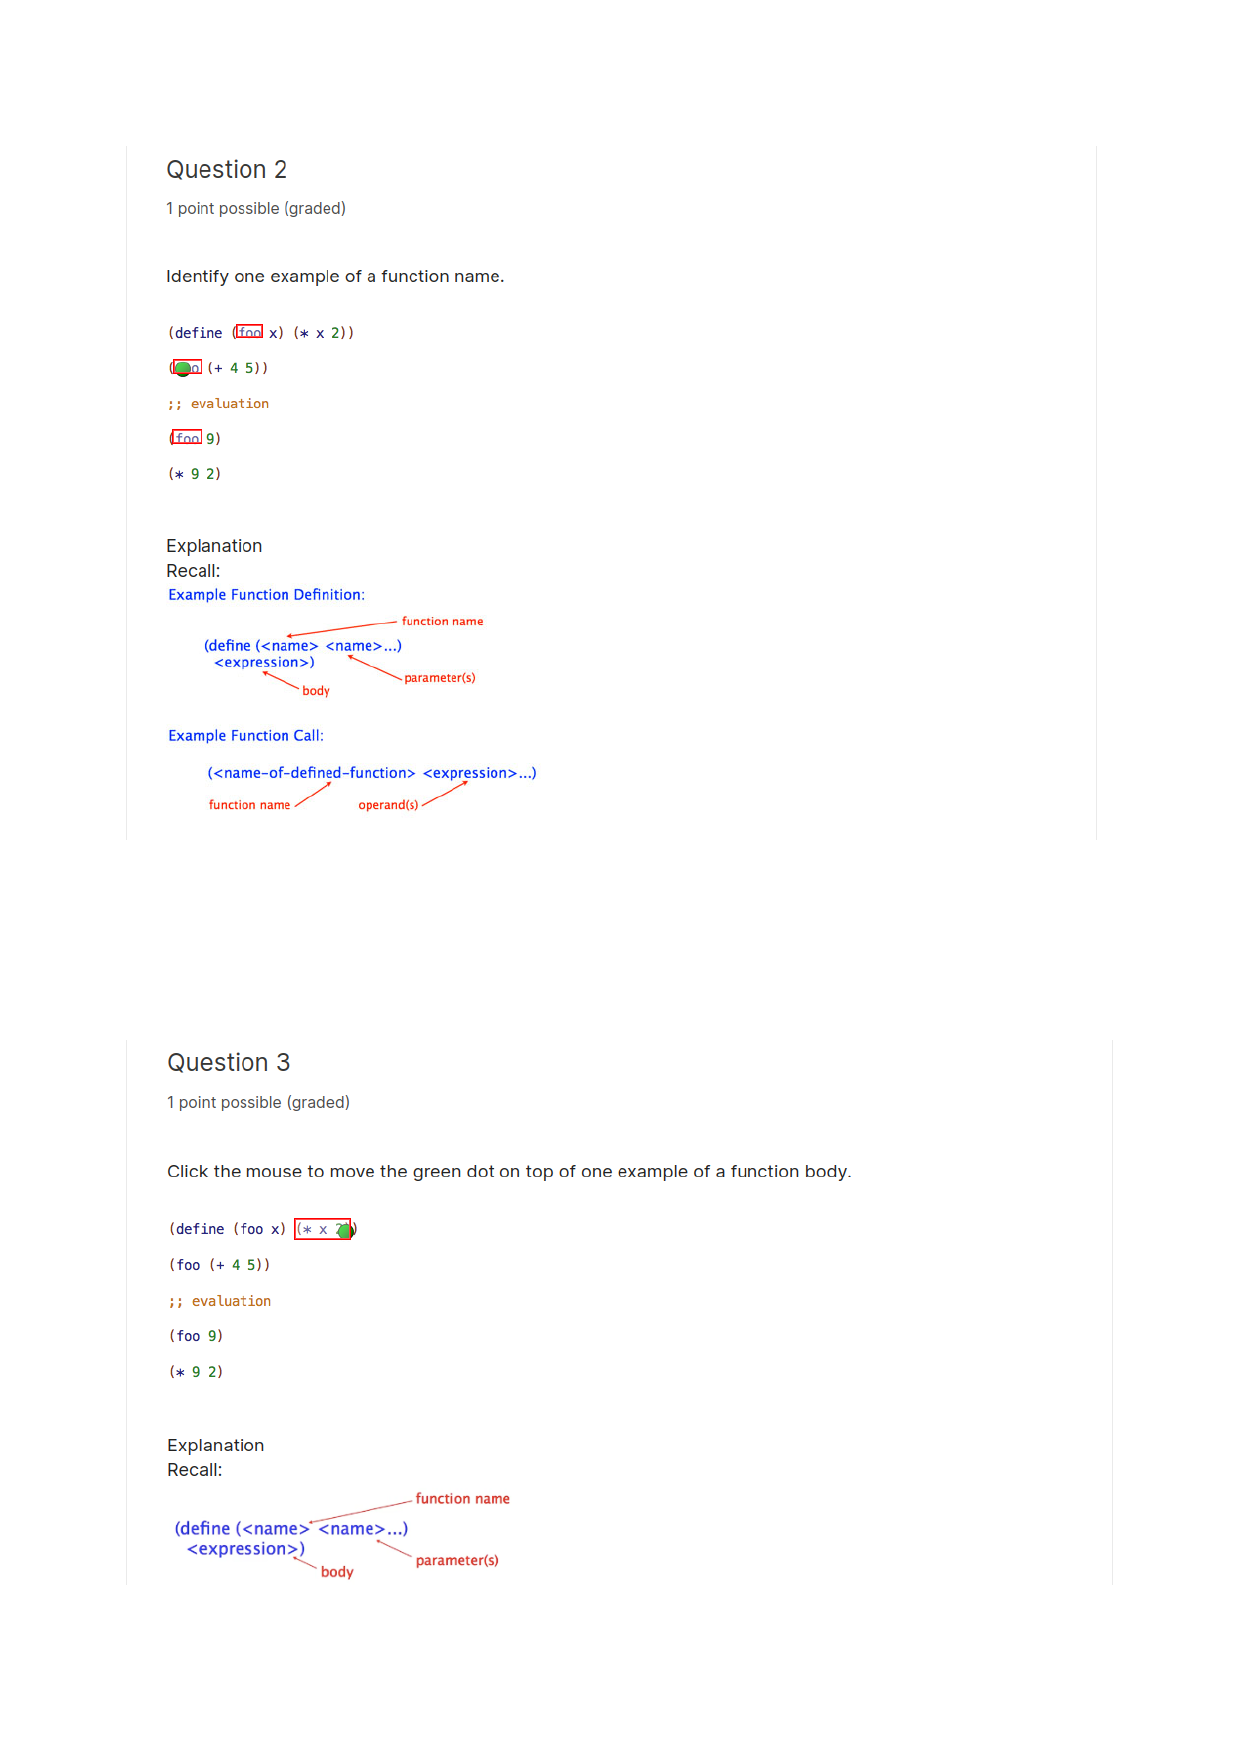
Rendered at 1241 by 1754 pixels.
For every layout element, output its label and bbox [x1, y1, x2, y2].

picture [118, 146, 1123, 840]
picture [118, 1040, 1123, 1585]
